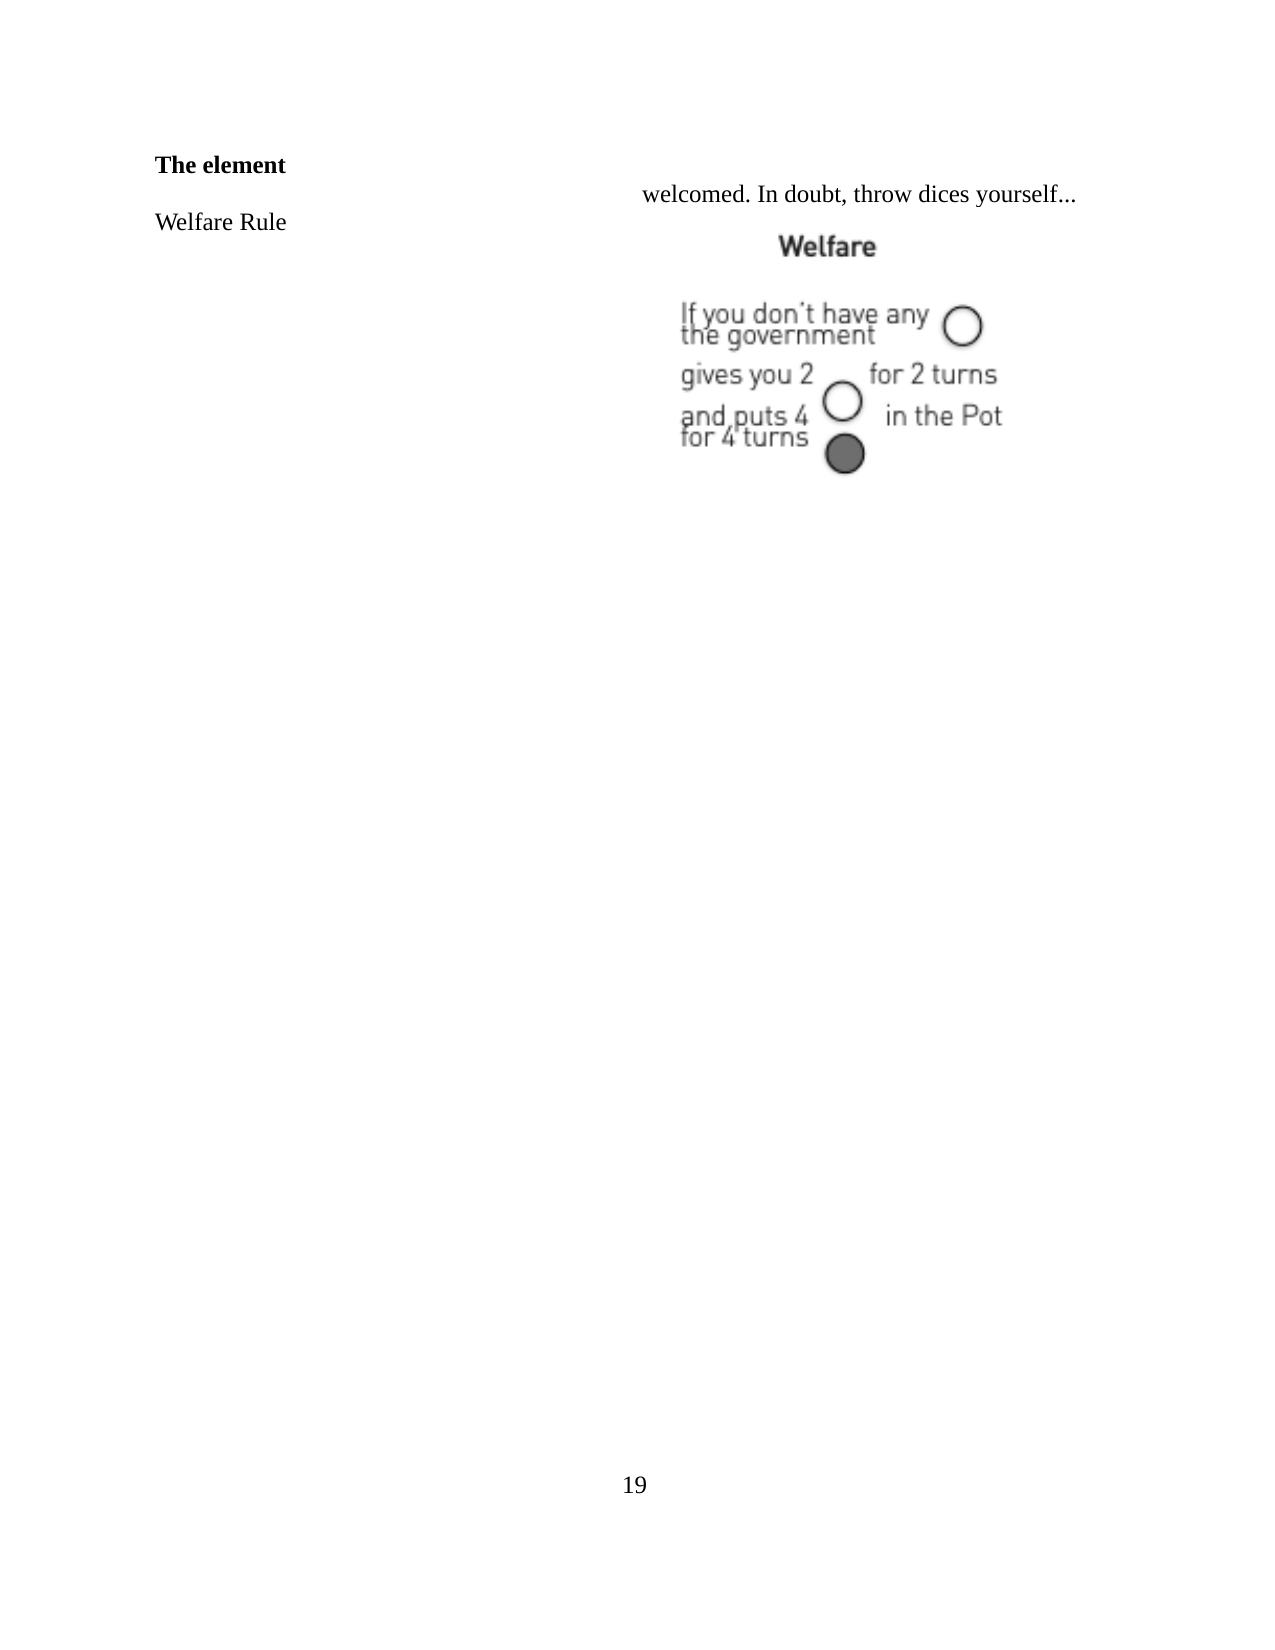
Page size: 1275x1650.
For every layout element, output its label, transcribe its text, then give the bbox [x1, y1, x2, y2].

table_header [638, 150, 1125, 179]
table_cell Welfare Rule [150, 208, 637, 522]
picture [641, 207, 1047, 522]
table_cell [150, 179, 637, 207]
table_header The element [150, 150, 637, 179]
table_cell welcomed. In doubt, throw dices yourself... [638, 179, 1125, 207]
table_cell [1047, 208, 1125, 522]
